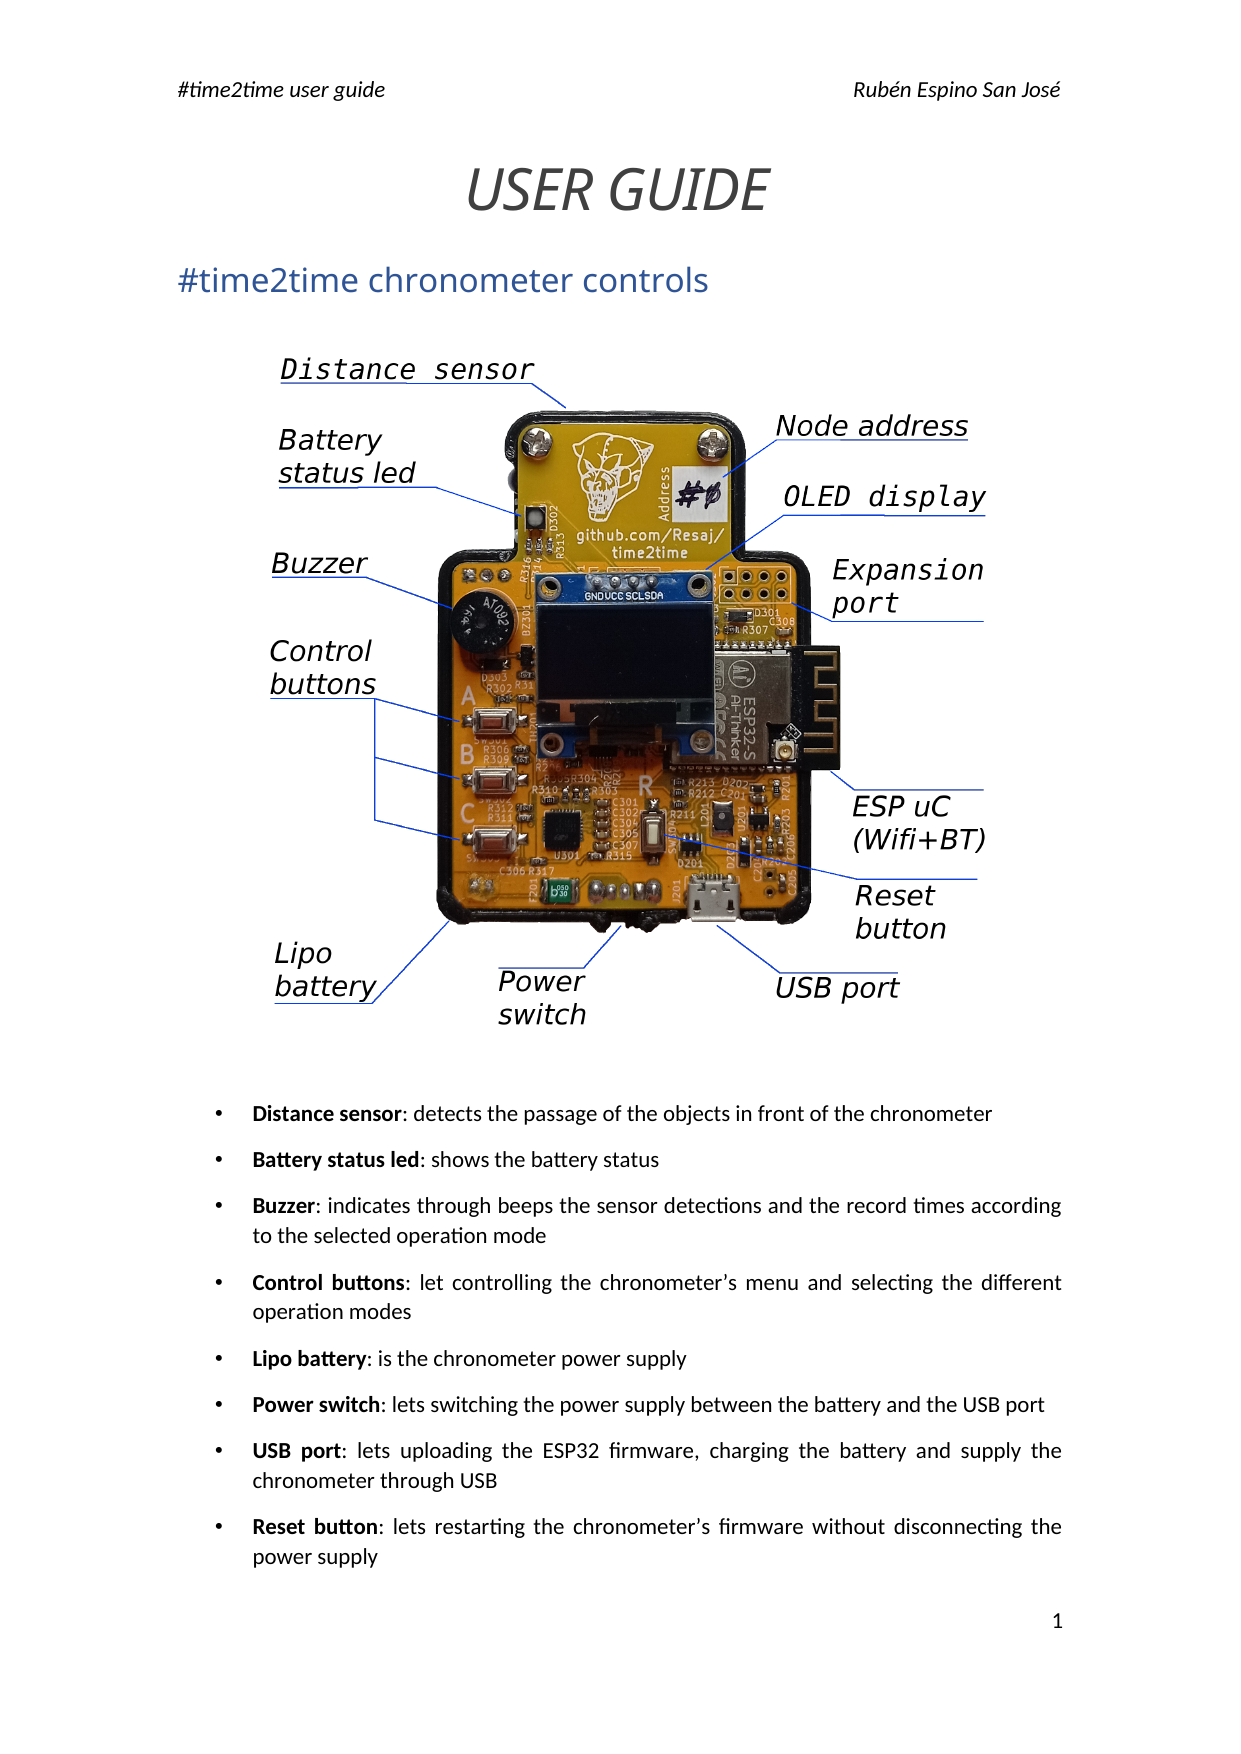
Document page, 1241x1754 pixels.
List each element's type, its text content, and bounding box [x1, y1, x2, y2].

list Buzzer: indicates through beeps the sensor detections and the record times according to the selected operation mode [215, 1192, 1063, 1249]
picture [237, 346, 1002, 1051]
list Distance sensor: detects the passage of the objects in front of the chronometer [215, 1099, 1063, 1127]
text #time2time chronometer controls [177, 257, 1063, 302]
list Power switch: lets switching the power supply between the battery and the USB port [215, 1390, 1063, 1418]
list Reset button: lets restarting the chronometer’s firmware without disconnecting the power supply [215, 1512, 1063, 1570]
list Lipo battery: is the chronometer power supply [215, 1344, 1063, 1372]
list Battery status led: shows the battery status [215, 1145, 1063, 1173]
list Control buttons: let controlling the chronometer’s menu and selecting the different operation modes [215, 1268, 1063, 1325]
subtitle USER GUIDE [177, 148, 1063, 227]
list USB port: lets uploading the ESP32 firmware, charging the battery and supply the chronometer through USB [215, 1436, 1063, 1494]
